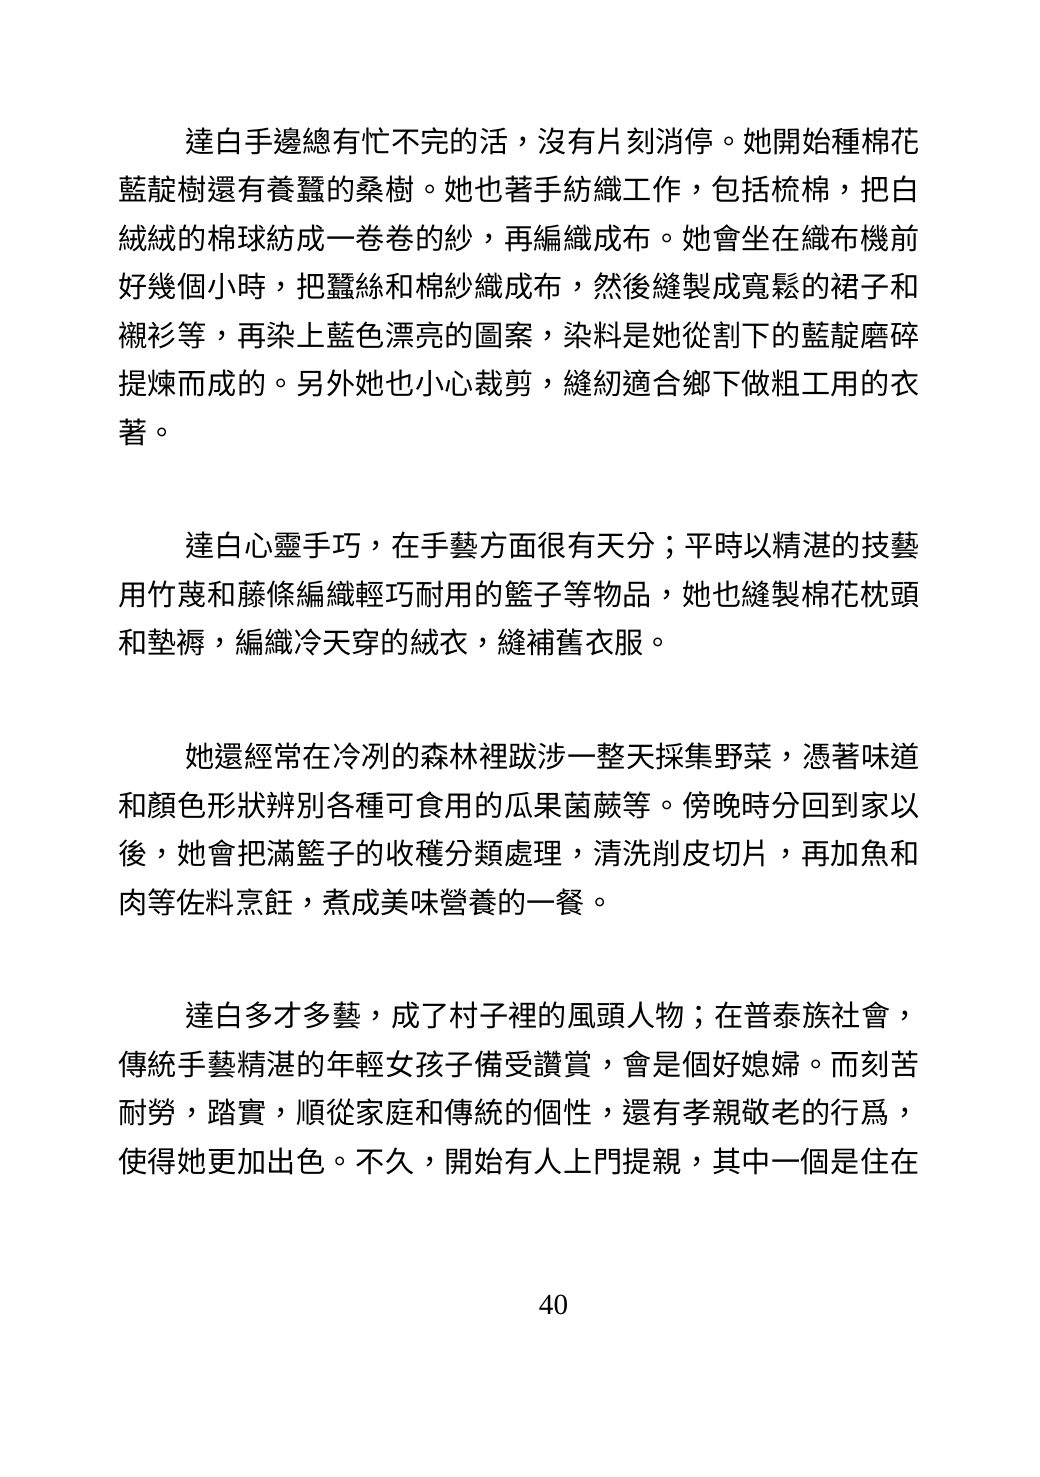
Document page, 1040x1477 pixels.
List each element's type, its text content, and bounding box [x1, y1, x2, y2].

text 達白心靈手巧，在手藝方面很有天分；平時以精湛的技藝，用竹蔑和藤條編織輕巧耐用的籃子等物品，她也縫製棉花枕頭和墊褥，編織冷天穿的絨衣，縫補舊衣服。 [118, 523, 921, 662]
text 達白手邊總有忙不完的活，沒有片刻消停。她開始種棉花、藍靛樹還有養蠶的桑樹。她也著手紡織工作，包括梳棉，把白絨絨的棉球紡成一卷卷的紗，再編織成布。她會坐在織布機前好幾個小時，把蠶絲和棉紗織成布，然後縫製成寬鬆的裙子和襯衫等，再染上藍色漂亮的圖案，染料是她從割下的藍靛磨碎提煉而成的。另外她也小心裁剪，縫紉適合鄉下做粗工用的衣著。 [118, 118, 921, 452]
text 達白多才多藝，成了村子裡的風頭人物；在普泰族社會，傳統手藝精湛的年輕女孩子備受讚賞，會是個好媳婦。而刻苦耐勞，踏實，順從家庭和傳統的個性，還有孝親敬老的行爲，使得她更加出色。不久，開始有人上門提親，其中一個是住在 [118, 993, 921, 1181]
text 她還經常在冷冽的森林裡跋涉一整天採集野菜，憑著味道和顏色形狀辨別各種可食用的瓜果菌蕨等。傍晚時分回到家以後，她會把滿籃子的收穫分類處理，清洗削皮切片，再加魚和肉等佐料烹飪，煮成美味營養的一餐。 [118, 733, 921, 921]
